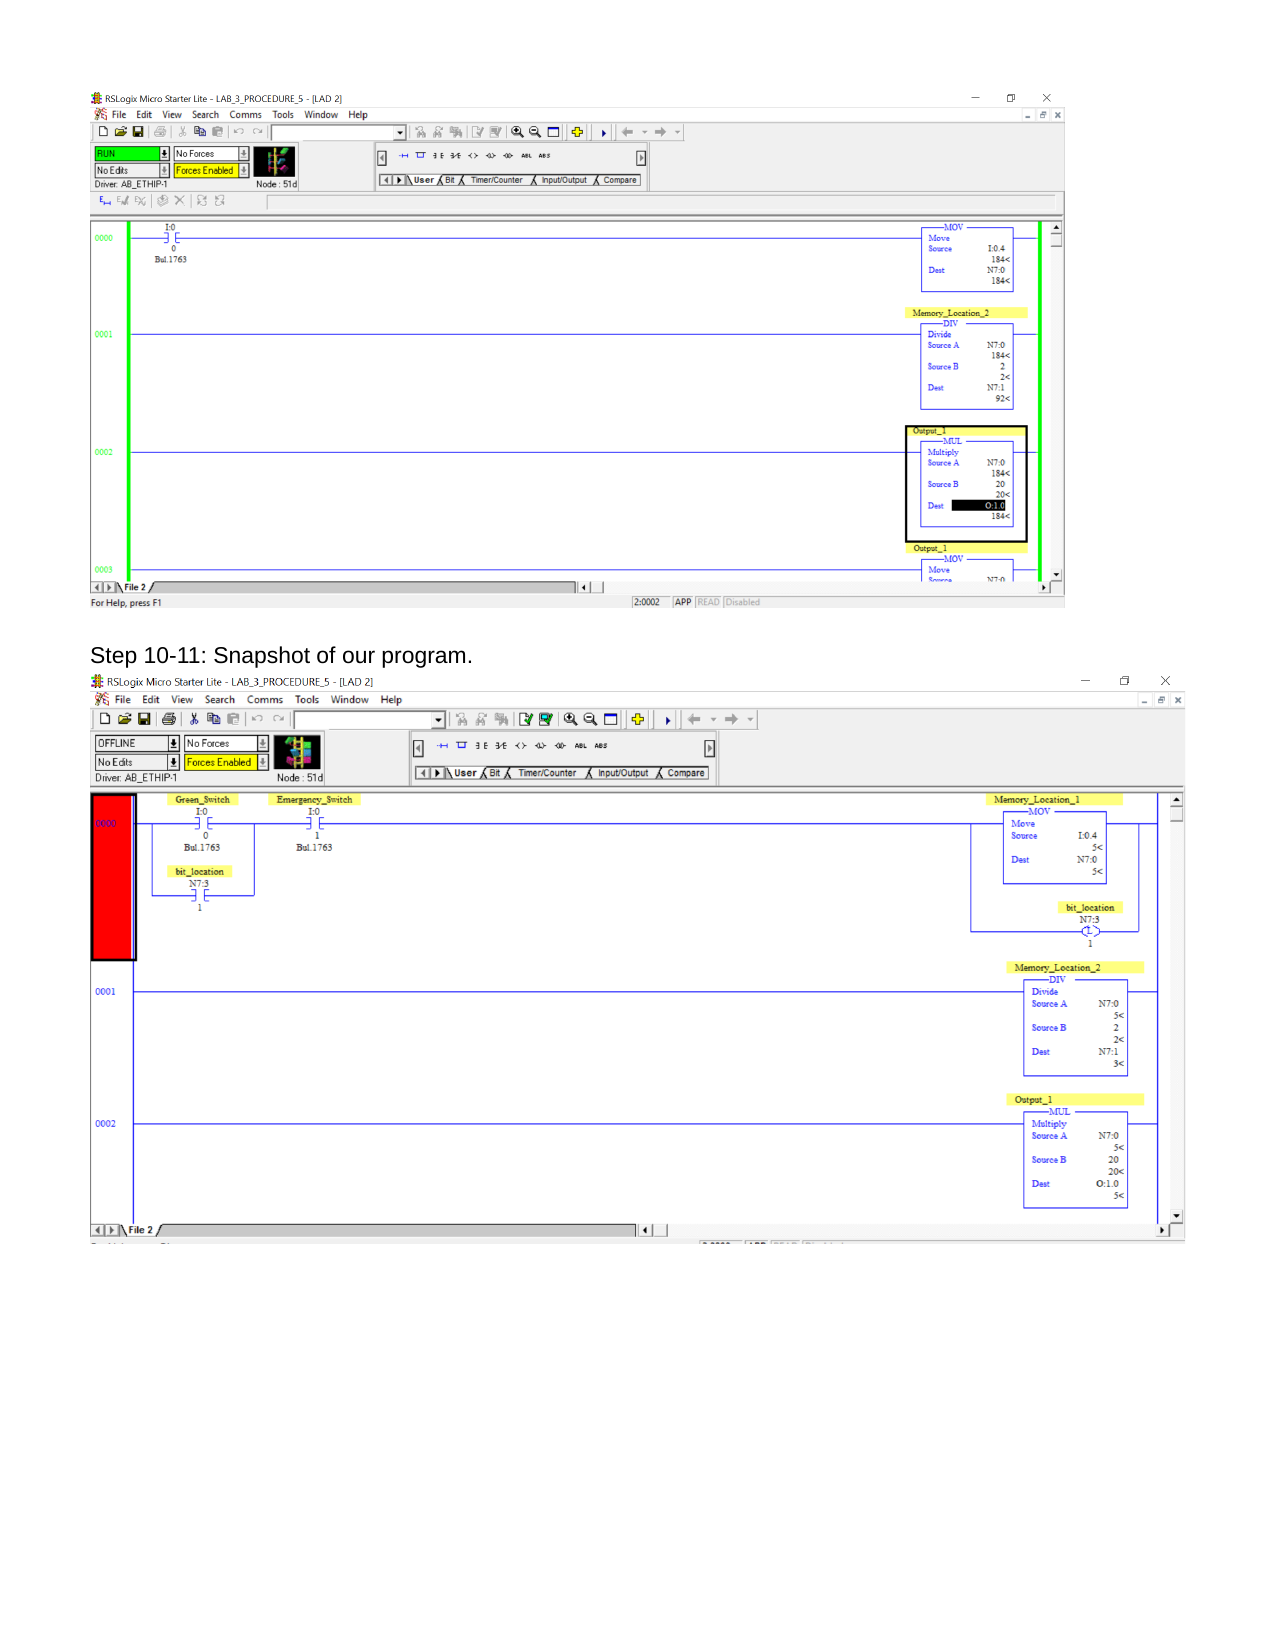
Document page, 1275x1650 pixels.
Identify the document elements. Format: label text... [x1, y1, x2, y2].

text Step 10-11: Snapshot of our program. [90, 642, 1185, 668]
